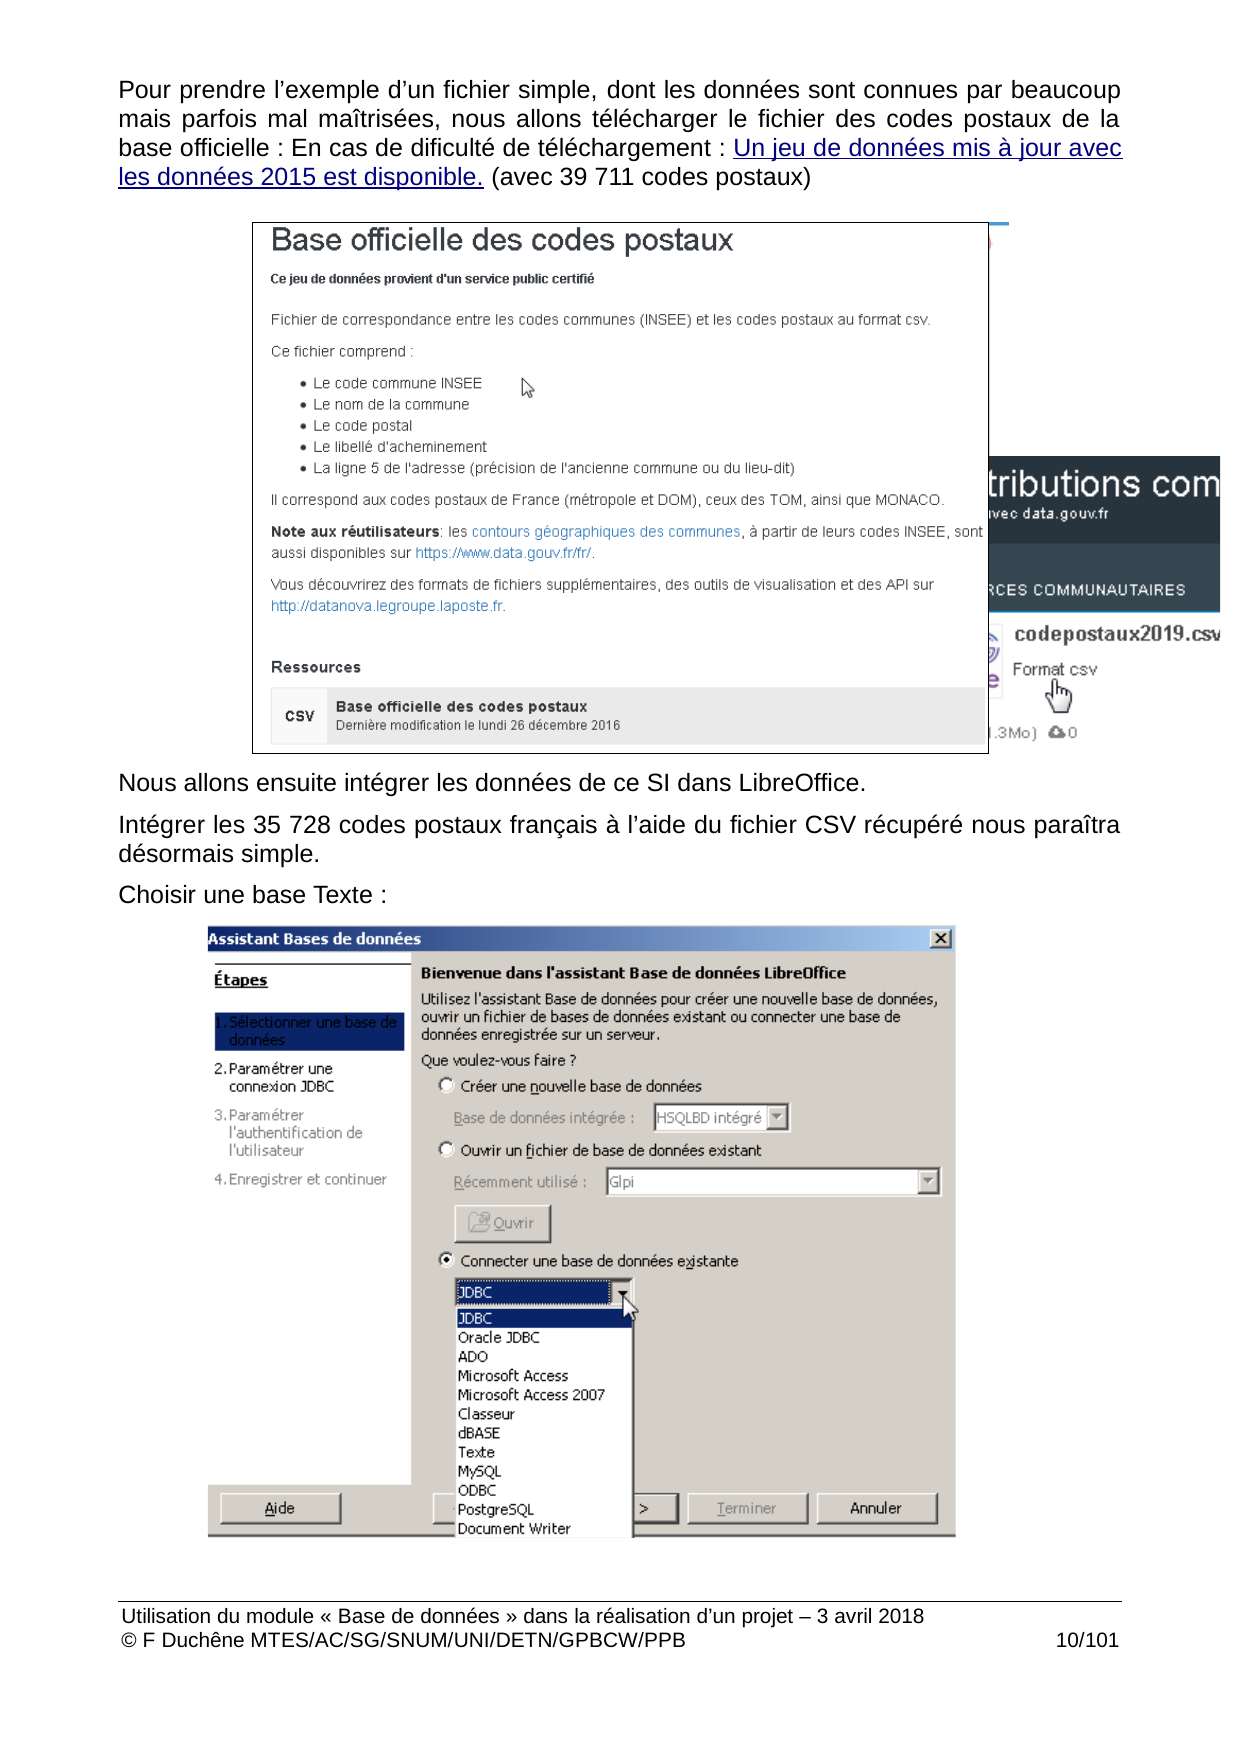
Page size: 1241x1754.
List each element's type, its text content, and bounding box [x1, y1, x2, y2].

text Choisir une base Texte : [118, 880, 1122, 909]
picture [989, 456, 1221, 754]
text Nous allons ensuite intégrer les données de ce SI dans LibreOffice. [118, 768, 1122, 797]
text Pour prendre l’exemple d’un fichier simple, dont les données sont connues par beaucoup mais parfois mal maîtrisées, nous allons télécharger le fichier des codes postaux de la base officielle : En cas de dificulté de téléchargement : Un jeu de données mis à jour avec les données 2015 est disponible. (avec 39 711 codes postaux) [118, 75, 1122, 191]
picture [255, 225, 986, 751]
text Intégrer les 35 728 codes postaux français à l’aide du fichier CSV récupéré nous paraîtra désormais simple. [118, 810, 1122, 868]
